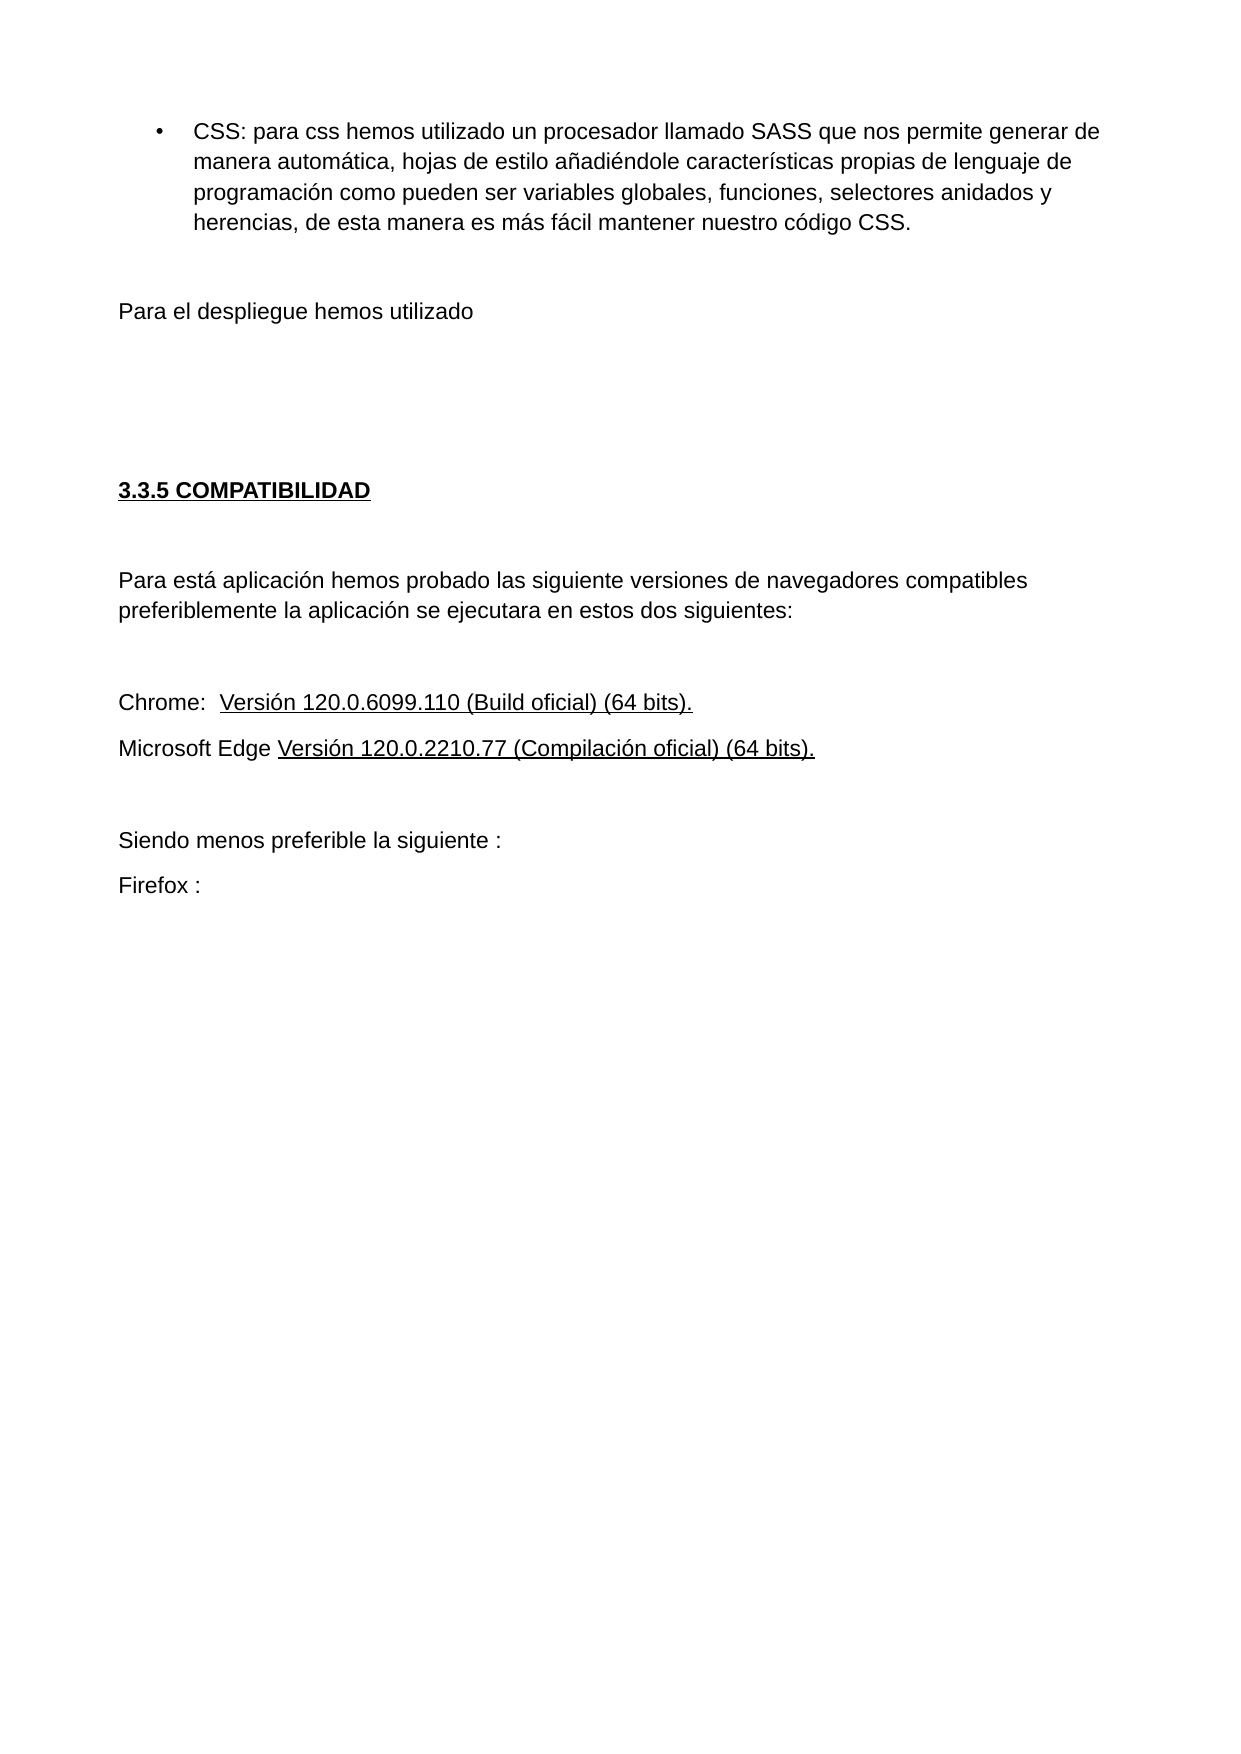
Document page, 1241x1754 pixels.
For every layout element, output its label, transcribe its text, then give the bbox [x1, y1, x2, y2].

text Firefox : [118, 872, 1122, 898]
list CSS: para css hemos utilizado un procesador llamado SASS que nos permite generar de manera automática, hojas de estilo añadiéndole características propias de lenguaje de programación como pueden ser variables globales, funciones, selectores anidados y herencias, de esta manera es más fácil mantener nuestro código CSS. [156, 118, 1122, 235]
text Microsoft Edge Versión 120.0.2210.77 (Compilación oficial) (64 bits). [118, 734, 1122, 761]
text Para el despliegue hemos utilizado [118, 298, 1122, 325]
text Siendo menos preferible la siguiente : [118, 827, 1122, 853]
text Chrome: Versión 120.0.6099.110 (Build oficial) (64 bits). [118, 687, 1122, 716]
text 3.3.5 COMPATIBILIDAD [118, 477, 1122, 504]
text Para está aplicación hemos probado las siguiente versiones de navegadores compatibles preferiblemente la aplicación se ejecutara en estos dos siguientes: [118, 567, 1122, 624]
